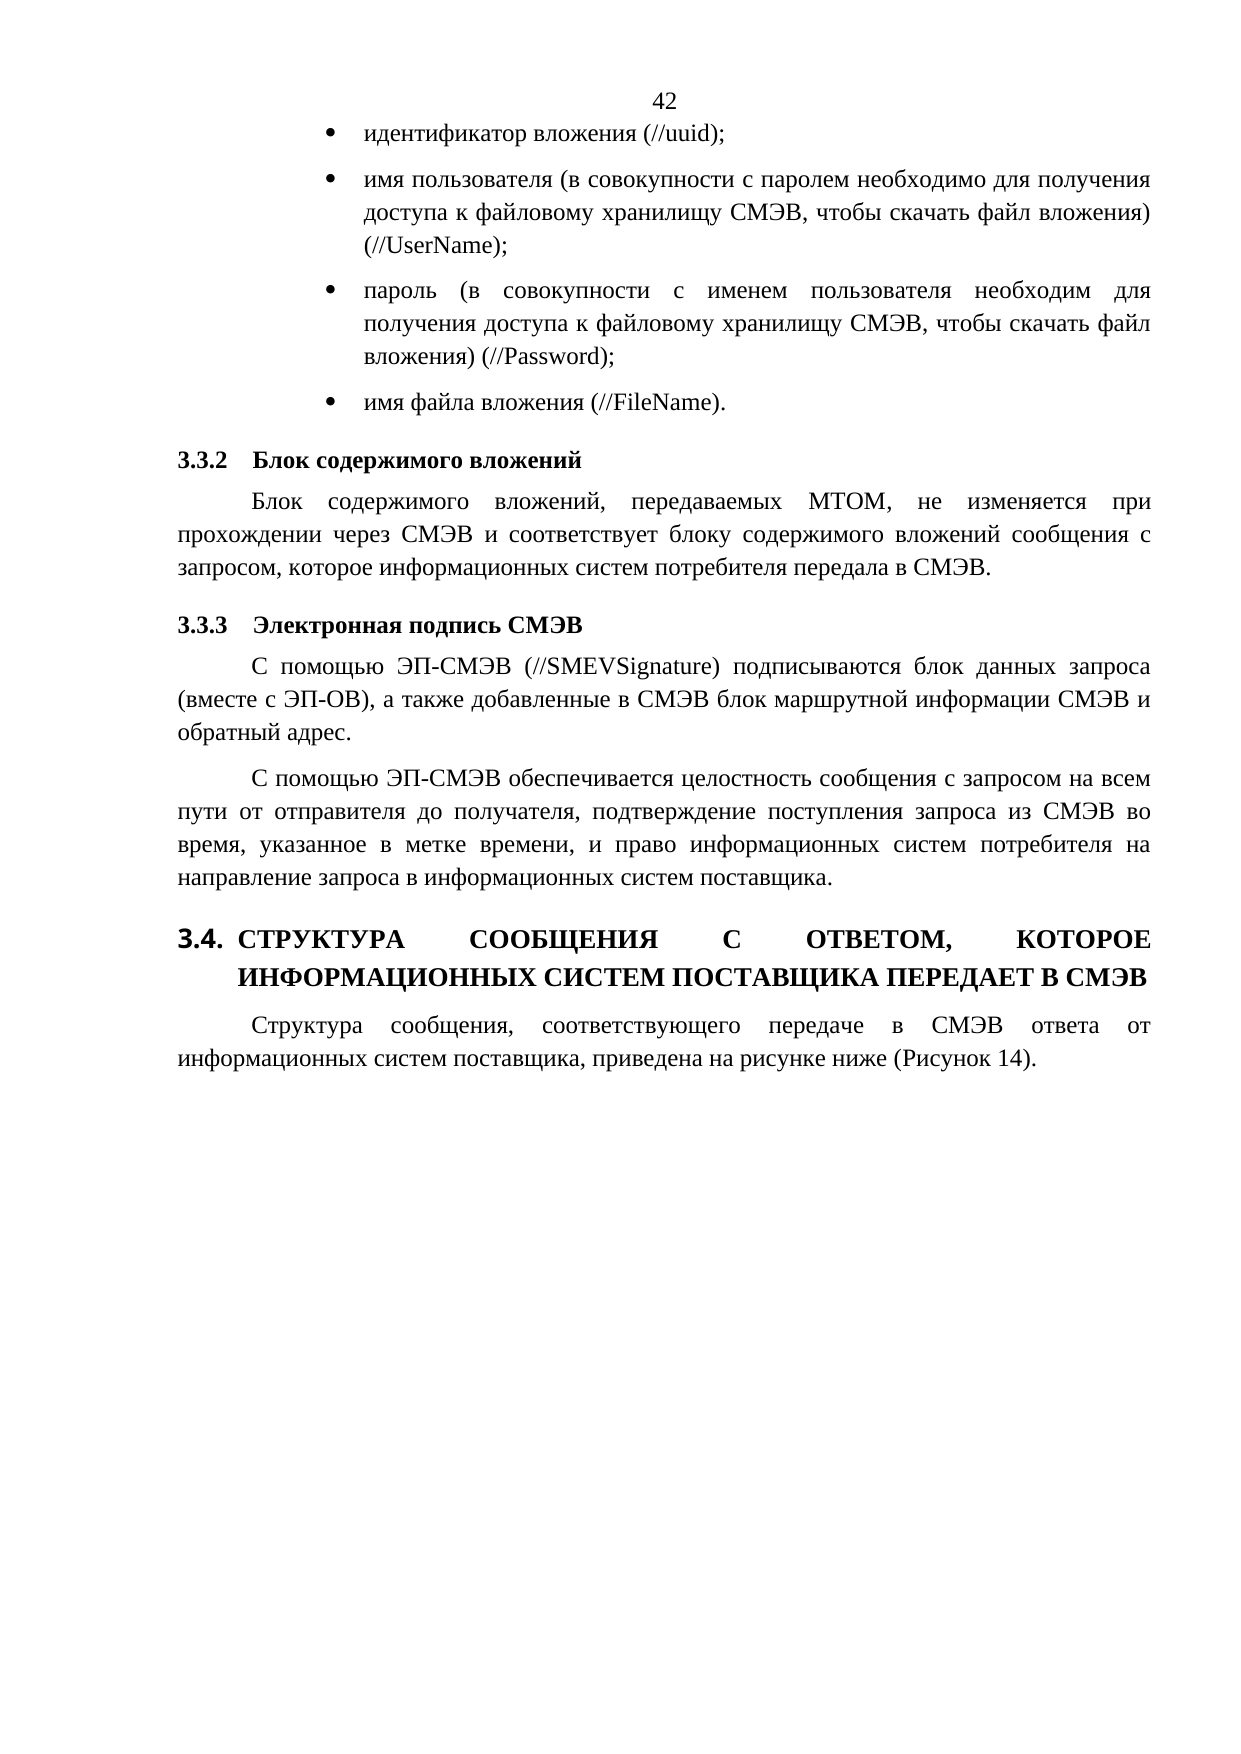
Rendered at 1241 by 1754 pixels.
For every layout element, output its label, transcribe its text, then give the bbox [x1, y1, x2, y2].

list идентификатор вложения (//uuid); [326, 118, 1152, 147]
text С помощью ЭП-СМЭВ (//SMEVSignature) подписываются блок данных запроса (вместе с ЭП-ОВ), а также добавленные в СМЭВ блок маршрутной информации СМЭВ и обратный адрес. [177, 651, 1152, 746]
text Блок содержимого вложений, передаваемых MTOM, не изменяется при прохождении через СМЭВ и соответствует блоку содержимого вложений сообщения с запросом, которое информационных систем потребителя передала в СМЭВ. [177, 486, 1152, 581]
list имя пользователя (в совокупности с паролем необходимо для получения доступа к файловому хранилищу СМЭВ, чтобы скачать файл вложения) (//UserName); [326, 164, 1152, 258]
text Структура сообщения, соответствующего передаче в СМЭВ ответа от информационных систем поставщика, приведена на рисунке ниже (Рисунок 14). [177, 1010, 1152, 1071]
list имя файла вложения (//FileName). [326, 387, 1152, 416]
subtitle Электронная подпись СМЭВ [177, 610, 1152, 639]
subtitle Блок содержимого вложений [177, 445, 1152, 473]
list пароль (в совокупности с именем пользователя необходим для получения доступа к файловому хранилищу СМЭВ, чтобы скачать файл вложения) (//Password); [326, 275, 1152, 370]
subtitle Структура сообщения с ответом, которое информационных систем поставщика передает в СМЭВ [177, 920, 1152, 993]
text С помощью ЭП-СМЭВ обеспечивается целостность сообщения с запросом на всем пути от отправителя до получателя, подтверждение поступления запроса из СМЭВ во время, указанное в метке времени, и право информационных систем потребителя на направление запроса в информационных систем поставщика. [177, 763, 1152, 891]
